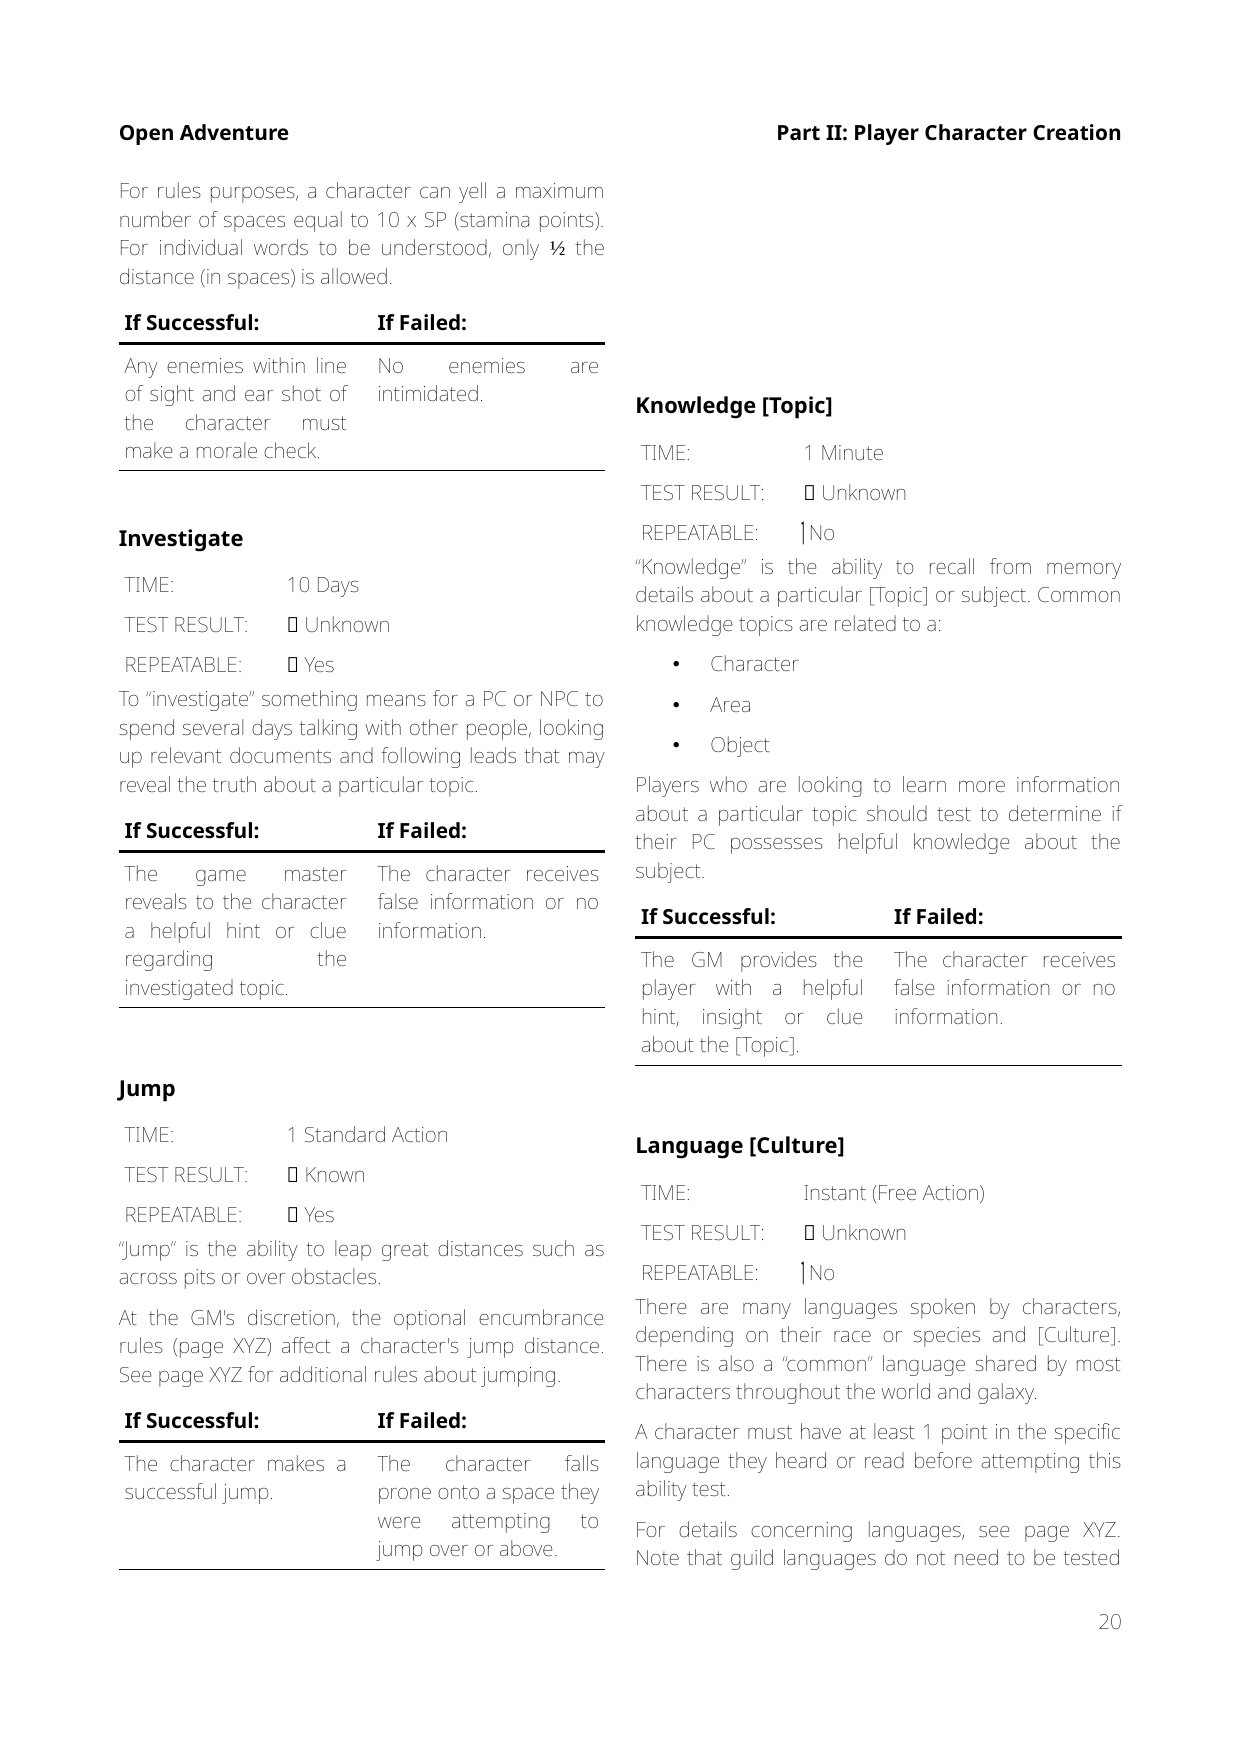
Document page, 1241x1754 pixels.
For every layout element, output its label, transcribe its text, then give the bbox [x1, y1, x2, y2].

text “Jump” is the ability to leap great distances such as across pits or over obstacles. [118, 1234, 605, 1291]
table_cell The character falls prone onto a space they were attempting to jump over or above. [372, 1443, 605, 1568]
table_cell REPEATABLE: [635, 1252, 797, 1292]
table_cell The character receives false information or no information. [888, 939, 1122, 1064]
table_header [353, 810, 372, 850]
table_cell  Known [281, 1154, 605, 1194]
table_header TIME: [635, 432, 797, 472]
table_header 1 Minute [797, 432, 1122, 472]
table_header If Successful: [119, 810, 353, 850]
table_cell  No [797, 1252, 1122, 1292]
table_cell REPEATABLE: [635, 512, 797, 552]
text At the GM's discretion, the optional encumbrance rules (page XYZ) affect a character's jump distance. See page XYZ for additional rules about jumping. [118, 1303, 605, 1388]
table_cell  Unknown [797, 1212, 1122, 1252]
table_cell [353, 1443, 372, 1568]
text A character must have at least 1 point in the specific language they heard or read before attempting this ability test. [635, 1417, 1122, 1503]
table_header TIME: [119, 1114, 281, 1154]
table_cell  No [797, 512, 1122, 552]
table_header If Successful: [635, 896, 869, 936]
table_cell  Yes [281, 1194, 605, 1234]
table_header [353, 302, 372, 342]
table_cell The game master reveals to the character a helpful hint or clue regarding the investigated topic. [119, 853, 353, 1007]
table_header If Failed: [372, 1400, 605, 1440]
table_header Instant (Free Action) [797, 1172, 1122, 1212]
table_header [353, 1400, 372, 1440]
table_cell TEST RESULT: [119, 605, 281, 644]
table_cell The character receives false information or no information. [372, 853, 605, 1007]
text For details concerning languages, see page XYZ. Note that guild languages do not need to be tested [635, 1515, 1122, 1572]
table_cell REPEATABLE: [119, 645, 281, 684]
table_cell [353, 345, 372, 470]
text There are many languages spoken by characters, depending on their race or species and [Culture]. There is also a “common” language shared by most characters throughout the world and galaxy. [635, 1292, 1122, 1406]
text Knowledge [Topic] [635, 391, 1122, 420]
text For rules purposes, a character can yell a maximum number of spaces equal to 10 x SP (stamina points). For individual words to be understood, only ½ the distance (in spaces) is allowed. [118, 176, 605, 290]
table_cell No enemies are intimidated. [372, 345, 605, 470]
table_header If Failed: [372, 302, 605, 342]
table_header TIME: [119, 565, 281, 604]
table_cell The character makes a successful jump. [119, 1443, 353, 1568]
table_header [869, 896, 888, 936]
table_cell  Unknown [797, 472, 1122, 512]
text To “investigate” something means for a PC or NPC to spend several days talking with other people, looking up relevant documents and following leads that may reveal the truth about a particular topic. [118, 684, 605, 798]
table_cell TEST RESULT: [635, 1212, 797, 1252]
table_cell  Yes [281, 645, 605, 684]
table_cell Any enemies within line of sight and ear shot of the character must make a morale check. [119, 345, 353, 470]
table_header If Failed: [372, 810, 605, 850]
text Investigate [118, 523, 605, 553]
text Players who are looking to learn more information about a particular topic should test to determine if their PC possesses helpful knowledge about the subject. [635, 771, 1122, 884]
list Character [673, 649, 1122, 678]
text Jump [118, 1073, 605, 1102]
list Area [673, 690, 1122, 718]
table_header If Failed: [888, 896, 1122, 936]
table_cell  Unknown [281, 605, 605, 644]
table_header TIME: [635, 1172, 797, 1212]
table_cell TEST RESULT: [119, 1154, 281, 1194]
table_cell [869, 939, 888, 1064]
table_cell The GM provides the player with a helpful hint, insight or clue about the [Topic]. [635, 939, 869, 1064]
table_cell [353, 853, 372, 1007]
table_header If Successful: [119, 1400, 353, 1440]
text “Knowledge” is the ability to recall from memory details about a particular [Topic] or subject. Common knowledge topics are related to a: [635, 552, 1122, 637]
table_header 1 Standard Action [281, 1114, 605, 1154]
list Object [673, 730, 1122, 758]
table_cell TEST RESULT: [635, 472, 797, 512]
table_header 10 Days [281, 565, 605, 604]
table_cell REPEATABLE: [119, 1194, 281, 1234]
text Language [Culture] [635, 1130, 1122, 1160]
table_header If Successful: [119, 302, 353, 342]
